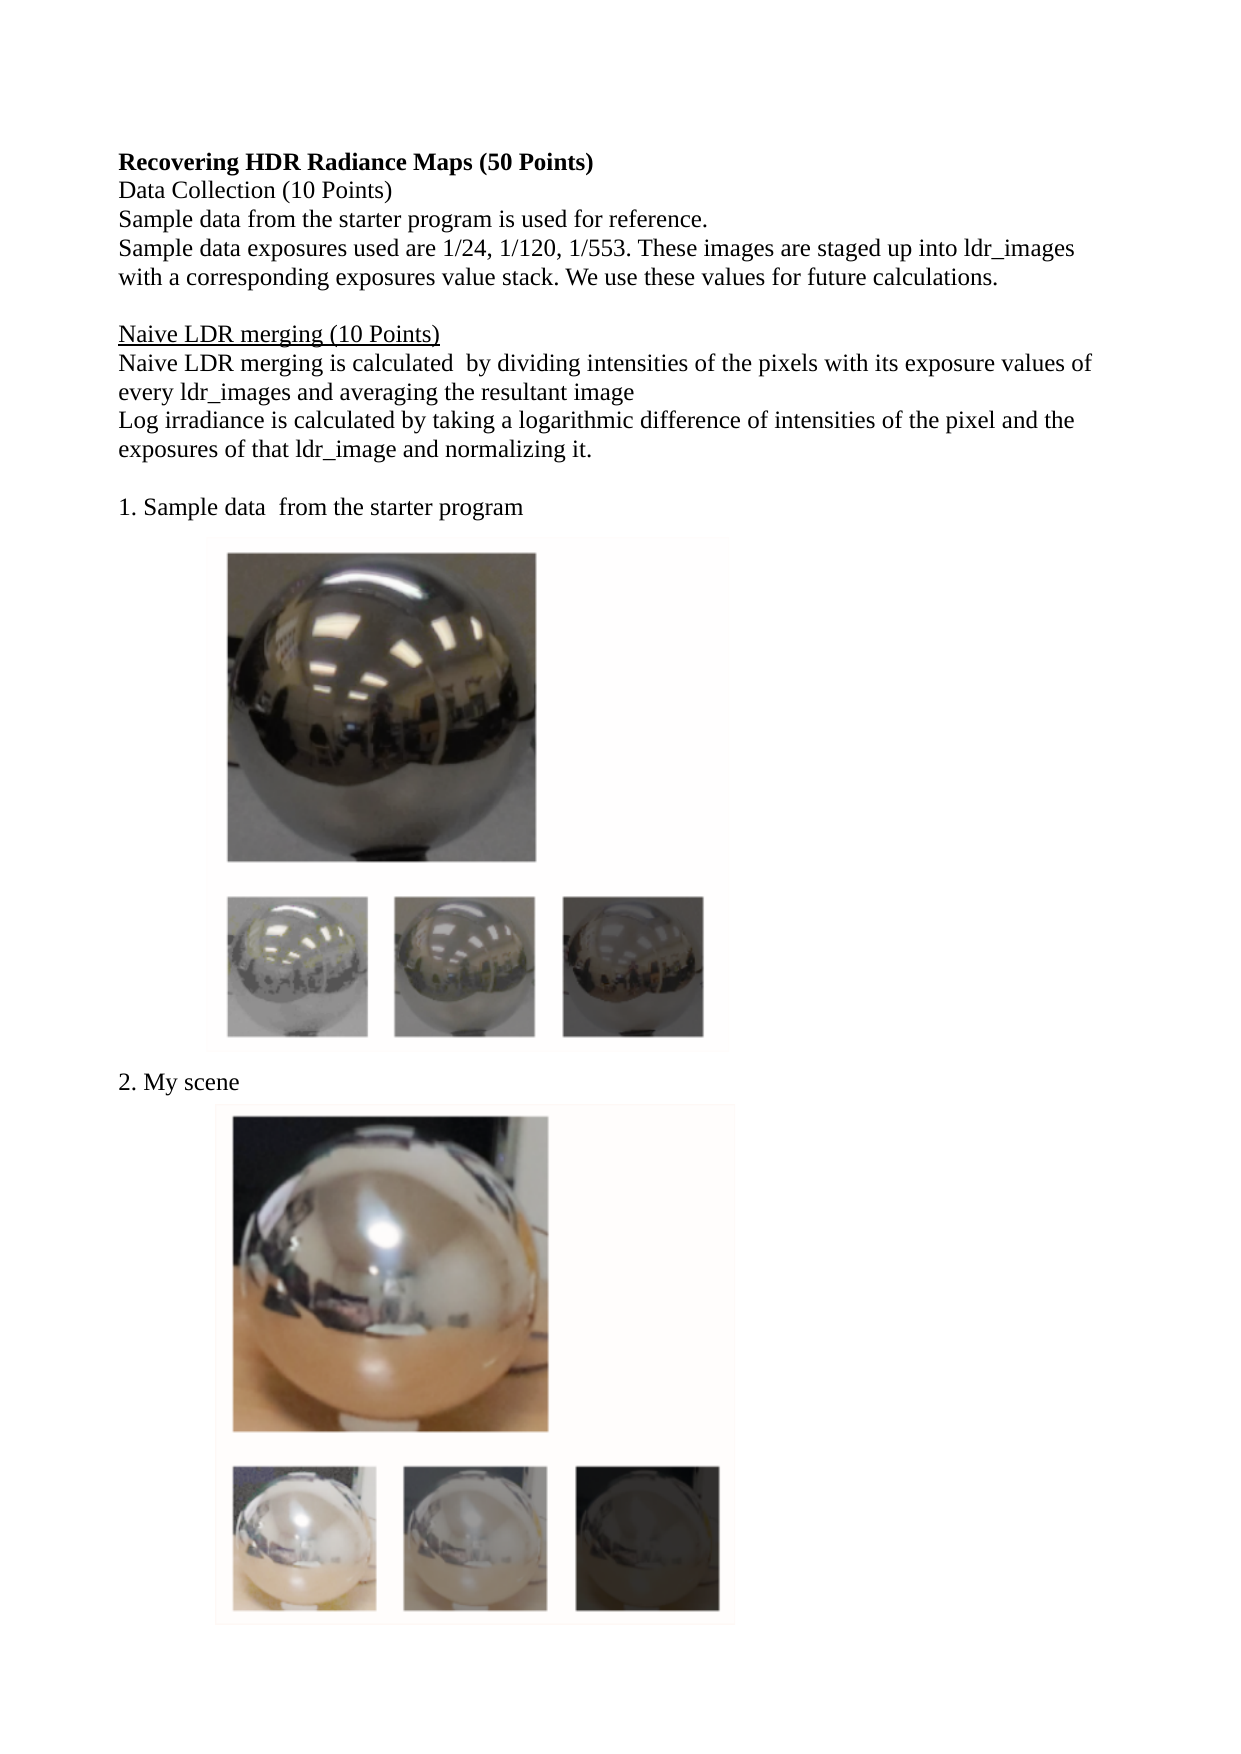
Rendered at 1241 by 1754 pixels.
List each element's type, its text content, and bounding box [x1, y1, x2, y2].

text Sample data from the starter program is used for reference. [118, 204, 1122, 233]
text 2. My scene [118, 1067, 1122, 1096]
picture [215, 1104, 736, 1625]
text Data Collection (10 Points) [118, 176, 1122, 204]
text 1. Sample data from the starter program [118, 492, 1122, 521]
text Sample data exposures used are 1/24, 1/120, 1/553. These images are staged up into ldr_images with a corresponding exposures value stack. We use these values for future calculations. [118, 233, 1122, 291]
text Log irradiance is calculated by taking a logarithmic difference of intensities of the pixel and the exposures of that ldr_image and normalizing it. [118, 406, 1122, 463]
text Naive LDR merging (10 Points) [118, 319, 1122, 348]
picture [206, 537, 730, 1052]
text Naive LDR merging is calculated by dividing intensities of the pixels with its exposure values of every ldr_images and averaging the resultant image [118, 348, 1122, 406]
text Recovering HDR Radiance Maps (50 Points) [118, 147, 1122, 176]
